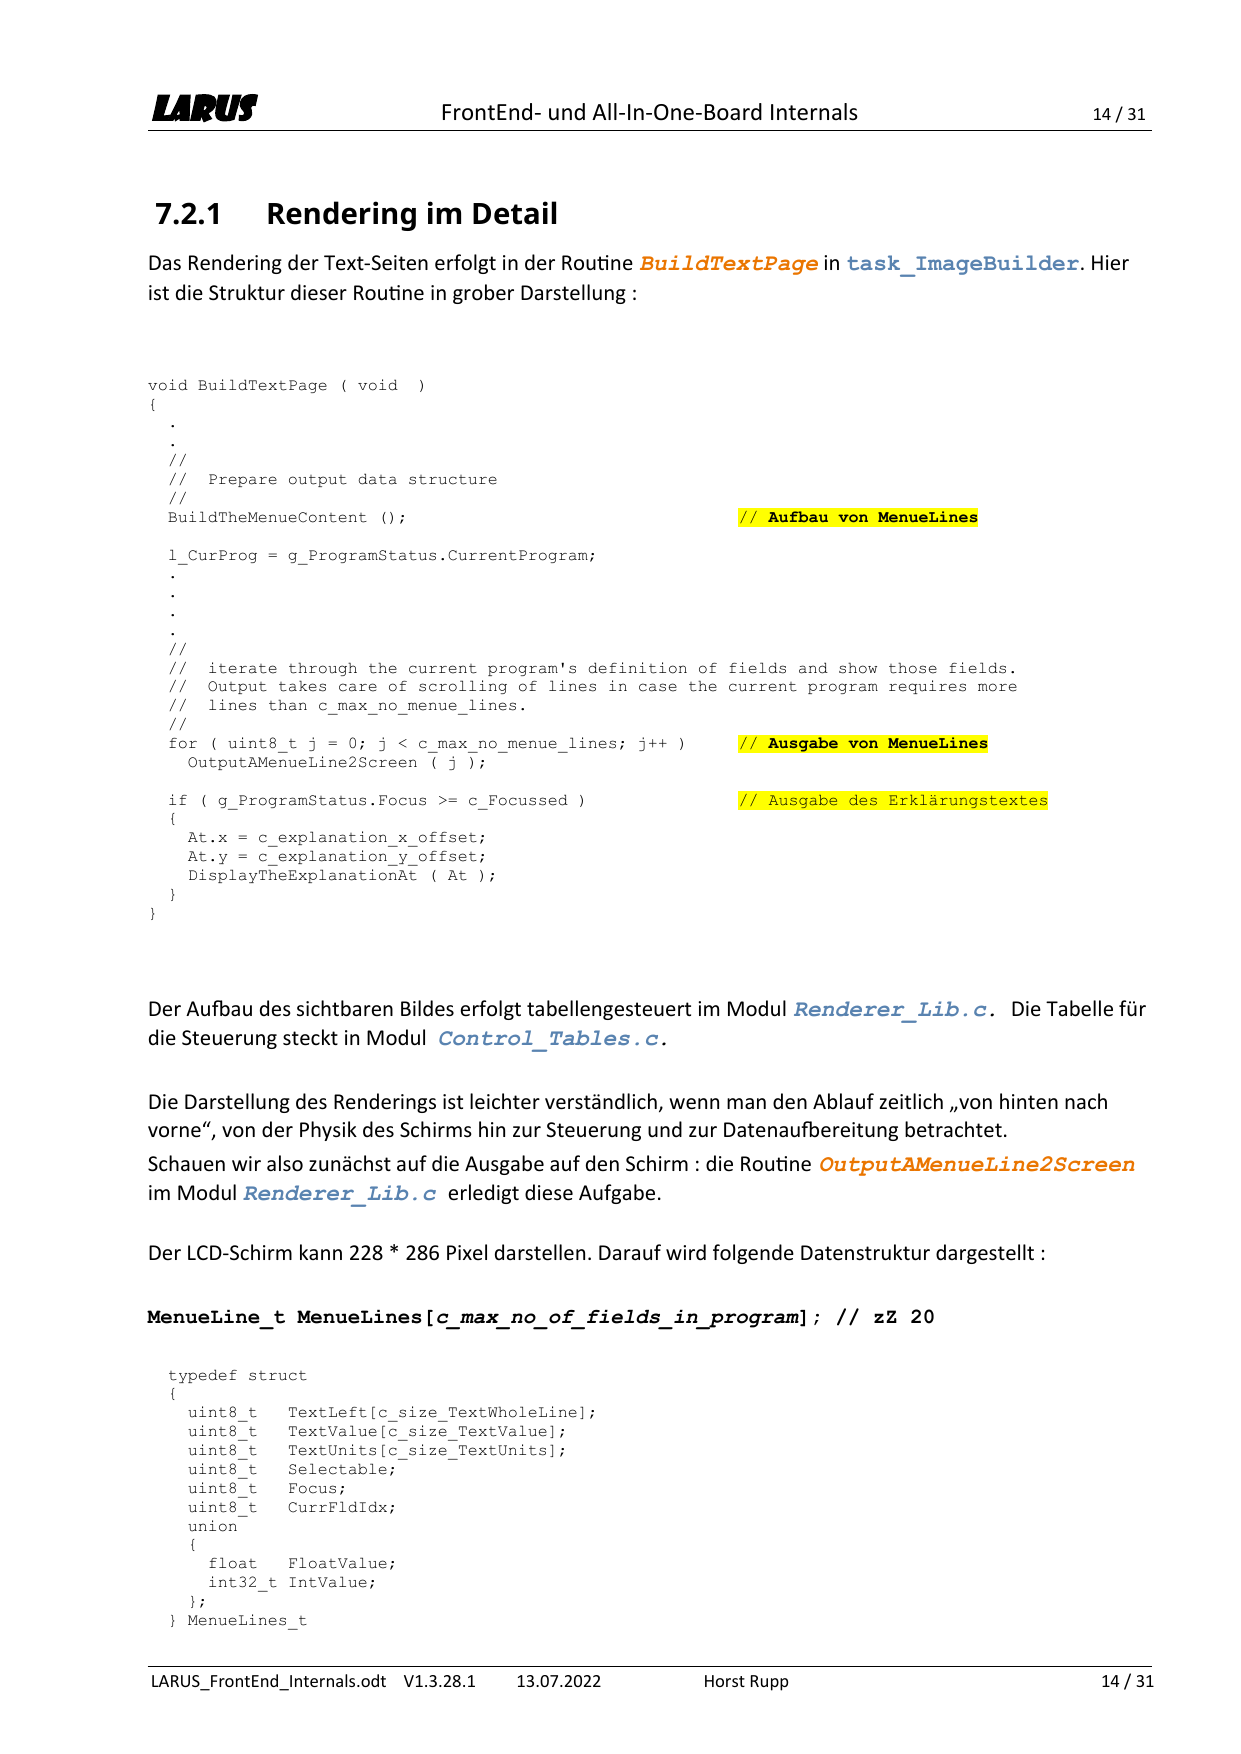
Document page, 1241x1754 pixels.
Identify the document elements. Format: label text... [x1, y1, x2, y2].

text { [148, 1385, 1152, 1404]
text // [148, 716, 1152, 734]
text Der Aufbau des sichtbaren Bildes erfolgt tabellengesteuert im Modul Renderer_Lib.c. Die Tabelle für die Steuerung steckt in Modul Control_Tables.c. [148, 994, 1152, 1052]
text // Output takes care of scrolling of lines in case the current program requires more [148, 678, 1152, 697]
text if ( g_ProgramStatus.Focus >= c_Focussed ) // Ausgabe des Erklärungstextes [148, 791, 1152, 810]
text . [148, 621, 1152, 640]
text . [148, 433, 1152, 452]
text . [148, 603, 1152, 621]
text { [148, 810, 1152, 829]
text l_CurProg = g_ProgramStatus.CurrentProgram; [148, 546, 1152, 565]
text DisplayTheExplanationAt ( At ); [148, 867, 1152, 885]
text Das Rendering der Text-Seiten erfolgt in der Routine BuildTextPage in task_ImageBuilder. Hier ist die Struktur dieser Routine in grober Darstellung : [148, 248, 1152, 306]
text At.x = c_explanation_x_offset; [148, 829, 1152, 848]
text . [148, 414, 1152, 433]
text uint8_t TextUnits[c_size_TextUnits]; [148, 1442, 1152, 1461]
text // lines than c_max_no_menue_lines. [148, 697, 1152, 716]
text typedef struct [148, 1366, 1152, 1385]
text // iterate through the current program's definition of fields and show those fields. [148, 659, 1152, 678]
text { [148, 1536, 1152, 1555]
text } MenueLines_t [148, 1611, 1152, 1630]
text Schauen wir also zunächst auf die Ausgabe auf den Schirm : die Routine OutputAMenueLine2Screen im Modul Renderer_Lib.c erledigt diese Aufgabe. [148, 1149, 1152, 1208]
text . [148, 584, 1152, 603]
text Der LCD-Schirm kann 228 * 286 Pixel darstellen. Darauf wird folgende Datenstruktur dargestellt : [148, 1238, 1152, 1266]
text float FloatValue; [148, 1555, 1152, 1574]
text // [148, 489, 1152, 508]
text // [148, 640, 1152, 659]
text void BuildTextPage ( void ) [148, 376, 1152, 395]
text BuildTheMenueContent (); // Aufbau von MenueLines [148, 508, 1152, 527]
text // [148, 452, 1152, 471]
text }; [148, 1592, 1152, 1611]
text At.y = c_explanation_y_offset; [148, 848, 1152, 867]
text uint8_t TextLeft[c_size_TextWholeLine]; [148, 1404, 1152, 1423]
text uint8_t Selectable; [148, 1461, 1152, 1479]
text } [148, 904, 1152, 923]
text } [148, 885, 1152, 904]
text MenueLine_t MenueLines[c_max_no_of_fields_in_program]; // zZ 20 [148, 1306, 1152, 1329]
subtitle Rendering im Detail [148, 193, 1152, 233]
text uint8_t TextValue[c_size_TextValue]; [148, 1423, 1152, 1442]
text { [148, 395, 1152, 414]
text OutputAMenueLine2Screen ( j ); [148, 753, 1152, 772]
text for ( uint8_t j = 0; j < c_max_no_menue_lines; j++ ) // Ausgabe von MenueLines [148, 734, 1152, 753]
text . [148, 565, 1152, 584]
text Die Darstellung des Renderings ist leichter verständlich, wenn man den Ablauf zeitlich „von hinten nach vorne“, von der Physik des Schirms hin zur Steuerung und zur Datenaufbereitung betrachtet. [148, 1087, 1152, 1143]
text uint8_t Focus; [148, 1479, 1152, 1498]
text union [148, 1517, 1152, 1536]
text // Prepare output data structure [148, 471, 1152, 489]
text int32_t IntValue; [148, 1574, 1152, 1592]
text uint8_t CurrFldIdx; [148, 1498, 1152, 1517]
